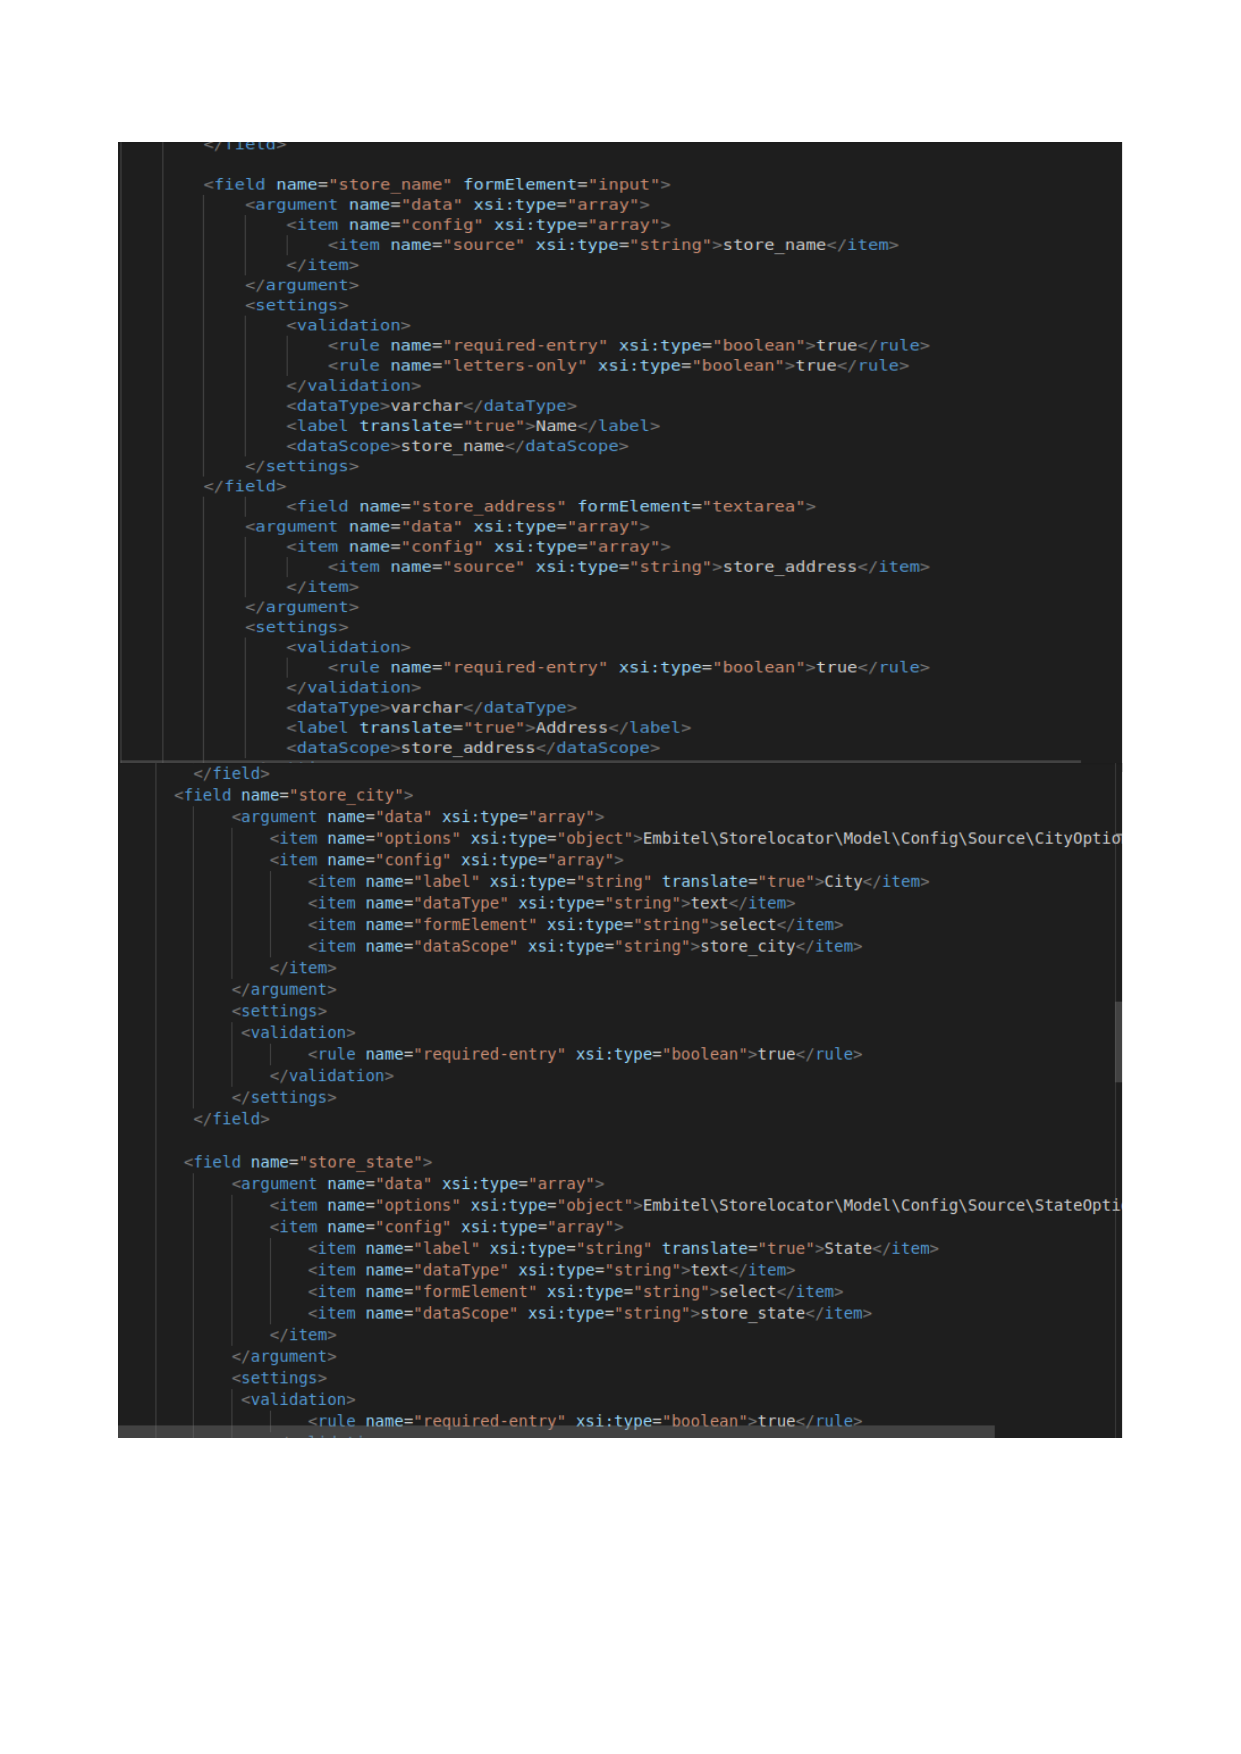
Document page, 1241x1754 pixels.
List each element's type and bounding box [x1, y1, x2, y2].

picture [118, 142, 1123, 1438]
